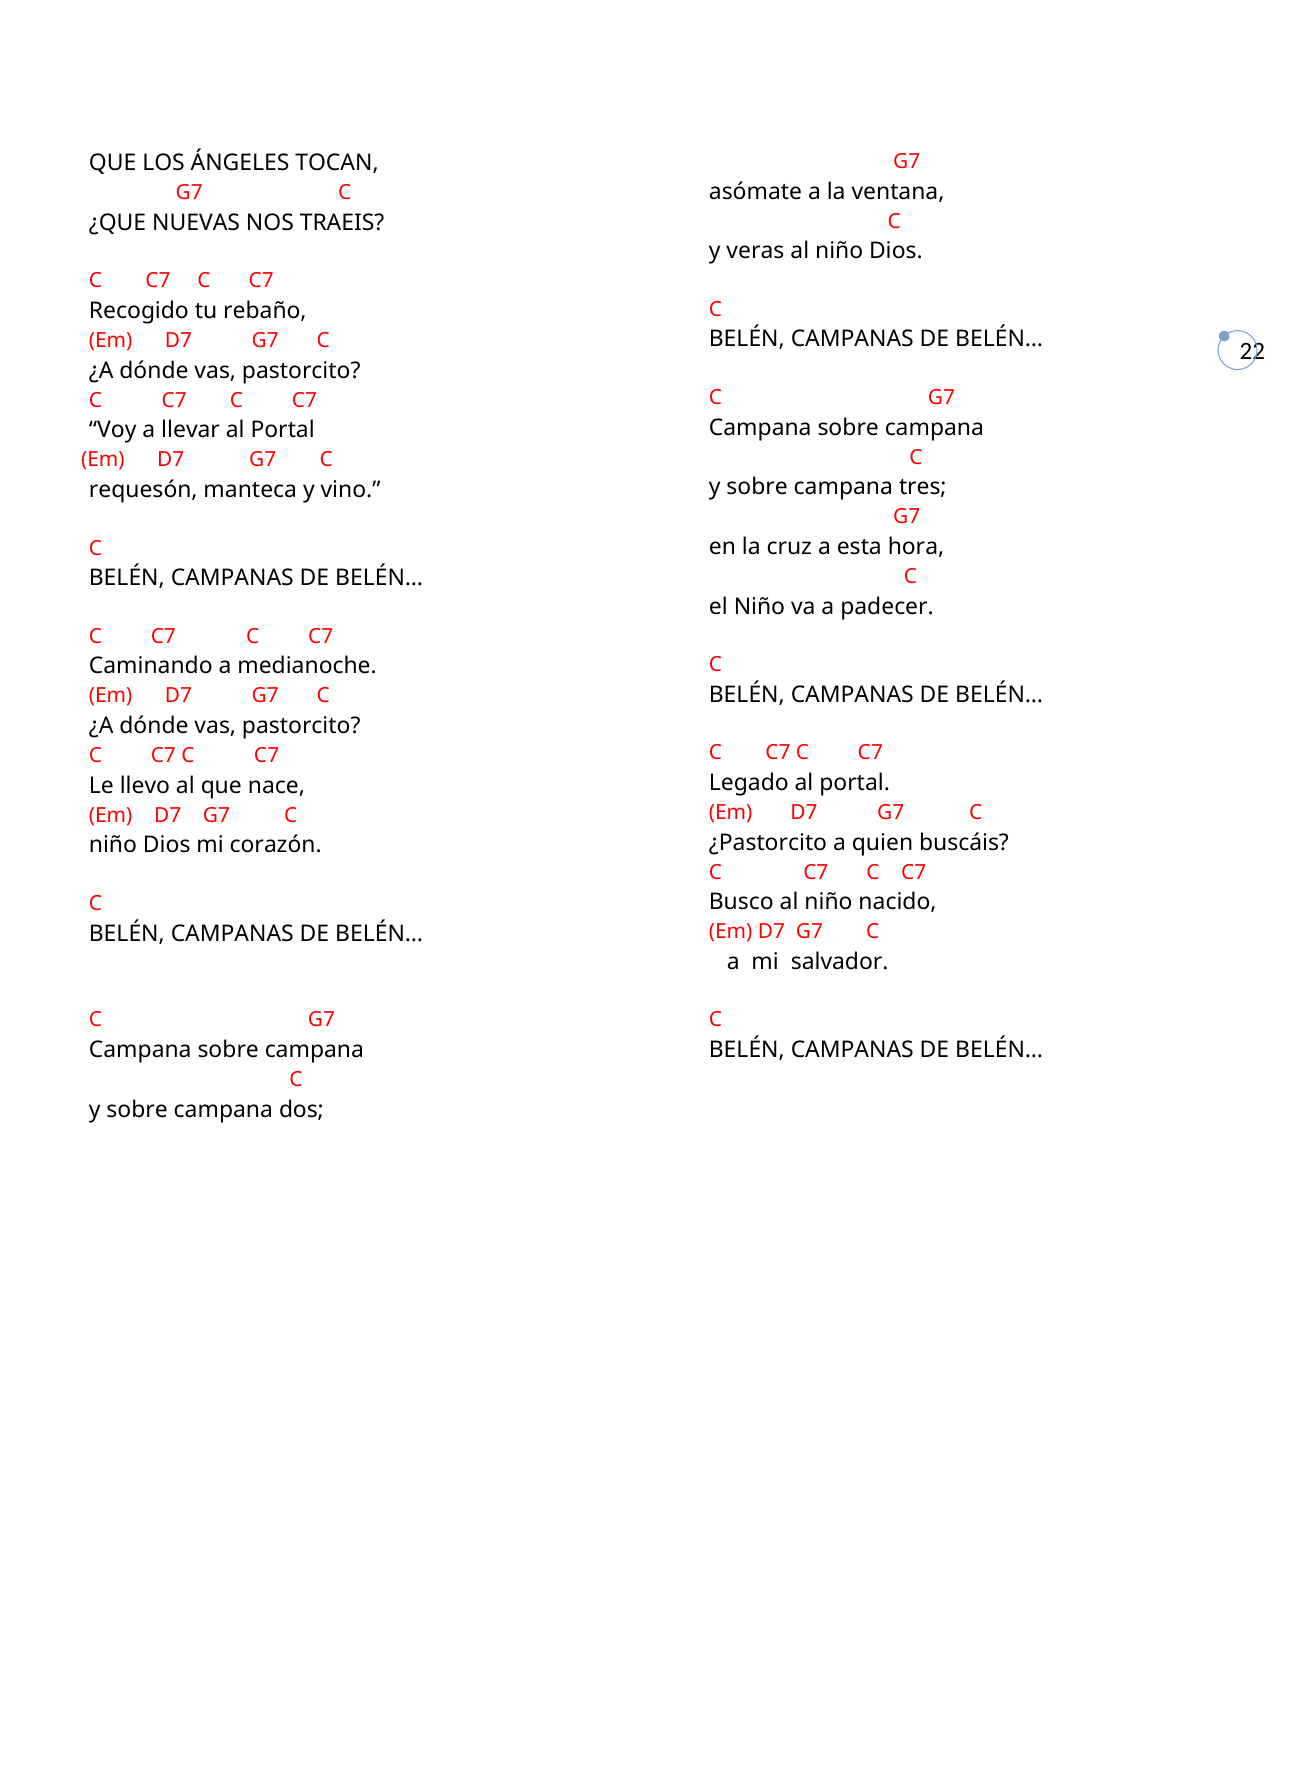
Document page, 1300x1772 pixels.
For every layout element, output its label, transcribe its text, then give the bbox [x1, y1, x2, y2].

text QUE LOS ÁNGELES TOCAN, [89, 146, 620, 177]
text “Voy a llevar al Portal [89, 413, 620, 444]
text (Em) D7 G7 C [89, 681, 620, 709]
text C [89, 533, 620, 561]
text G7 [709, 501, 1240, 530]
text C C7 C C7 [709, 857, 1240, 885]
text C C7 C C7 [89, 621, 620, 649]
text Recogido tu rebaño, [89, 294, 620, 325]
text BELÉN, CAMPANAS DE BELÉN… [89, 561, 620, 592]
text y sobre campana tres; [709, 470, 1240, 501]
text ¿QUE NUEVAS NOS TRAEIS? [89, 206, 620, 237]
text Campana sobre campana [709, 411, 1240, 442]
text ¿A dónde vas, pastorcito? [89, 709, 620, 740]
text niño Dios mi corazón. [89, 828, 620, 859]
text C C7 C C7 [89, 740, 620, 769]
text C [89, 1064, 620, 1093]
text Busco al niño nacido, [709, 885, 1240, 916]
text G7 C [89, 177, 620, 206]
text (Em) D7 G7 C [59, 444, 620, 473]
text BELÉN, CAMPANAS DE BELÉN… [709, 678, 1240, 709]
text el Niño va a padecer. [709, 589, 1240, 621]
text Campana sobre campana [89, 1033, 620, 1064]
text ¿Pastorcito a quien buscáis? [709, 826, 1240, 857]
text requesón, manteca y vino.” [89, 473, 620, 504]
text Legado al portal. [709, 766, 1240, 797]
text BELÉN, CAMPANAS DE BELÉN… [709, 1033, 1240, 1064]
text C [709, 442, 1240, 470]
text C C7 C C7 [89, 266, 620, 294]
text C G7 [89, 1004, 620, 1033]
text C [709, 649, 1240, 678]
text y veras al niño Dios. [709, 234, 1240, 266]
text C [709, 294, 1240, 322]
text Caminando a medianoche. [89, 649, 620, 681]
text (Em) D7 G7 C [89, 800, 620, 828]
text (Em) D7 G7 C [709, 916, 1240, 945]
text ¿A dónde vas, pastorcito? [89, 354, 620, 385]
text (Em) D7 G7 C [709, 797, 1240, 826]
text G7 [709, 146, 1240, 174]
text C G7 [709, 382, 1240, 411]
text (Em) D7 G7 C [89, 325, 620, 354]
text C C7 C C7 [709, 737, 1240, 766]
text en la cruz a esta hora, [709, 530, 1240, 561]
text C C7 C C7 [89, 385, 620, 413]
text C [709, 206, 1240, 234]
text BELÉN, CAMPANAS DE BELÉN… [89, 916, 620, 948]
text BELÉN, CAMPANAS DE BELÉN… [709, 322, 1240, 354]
text a mi salvador. [709, 945, 1240, 976]
text Le llevo al que nace, [89, 769, 620, 800]
text asómate a la ventana, [709, 174, 1240, 206]
text C [89, 888, 620, 916]
text C [709, 1004, 1240, 1033]
text C [709, 561, 1240, 589]
text y sobre campana dos; [89, 1093, 620, 1124]
